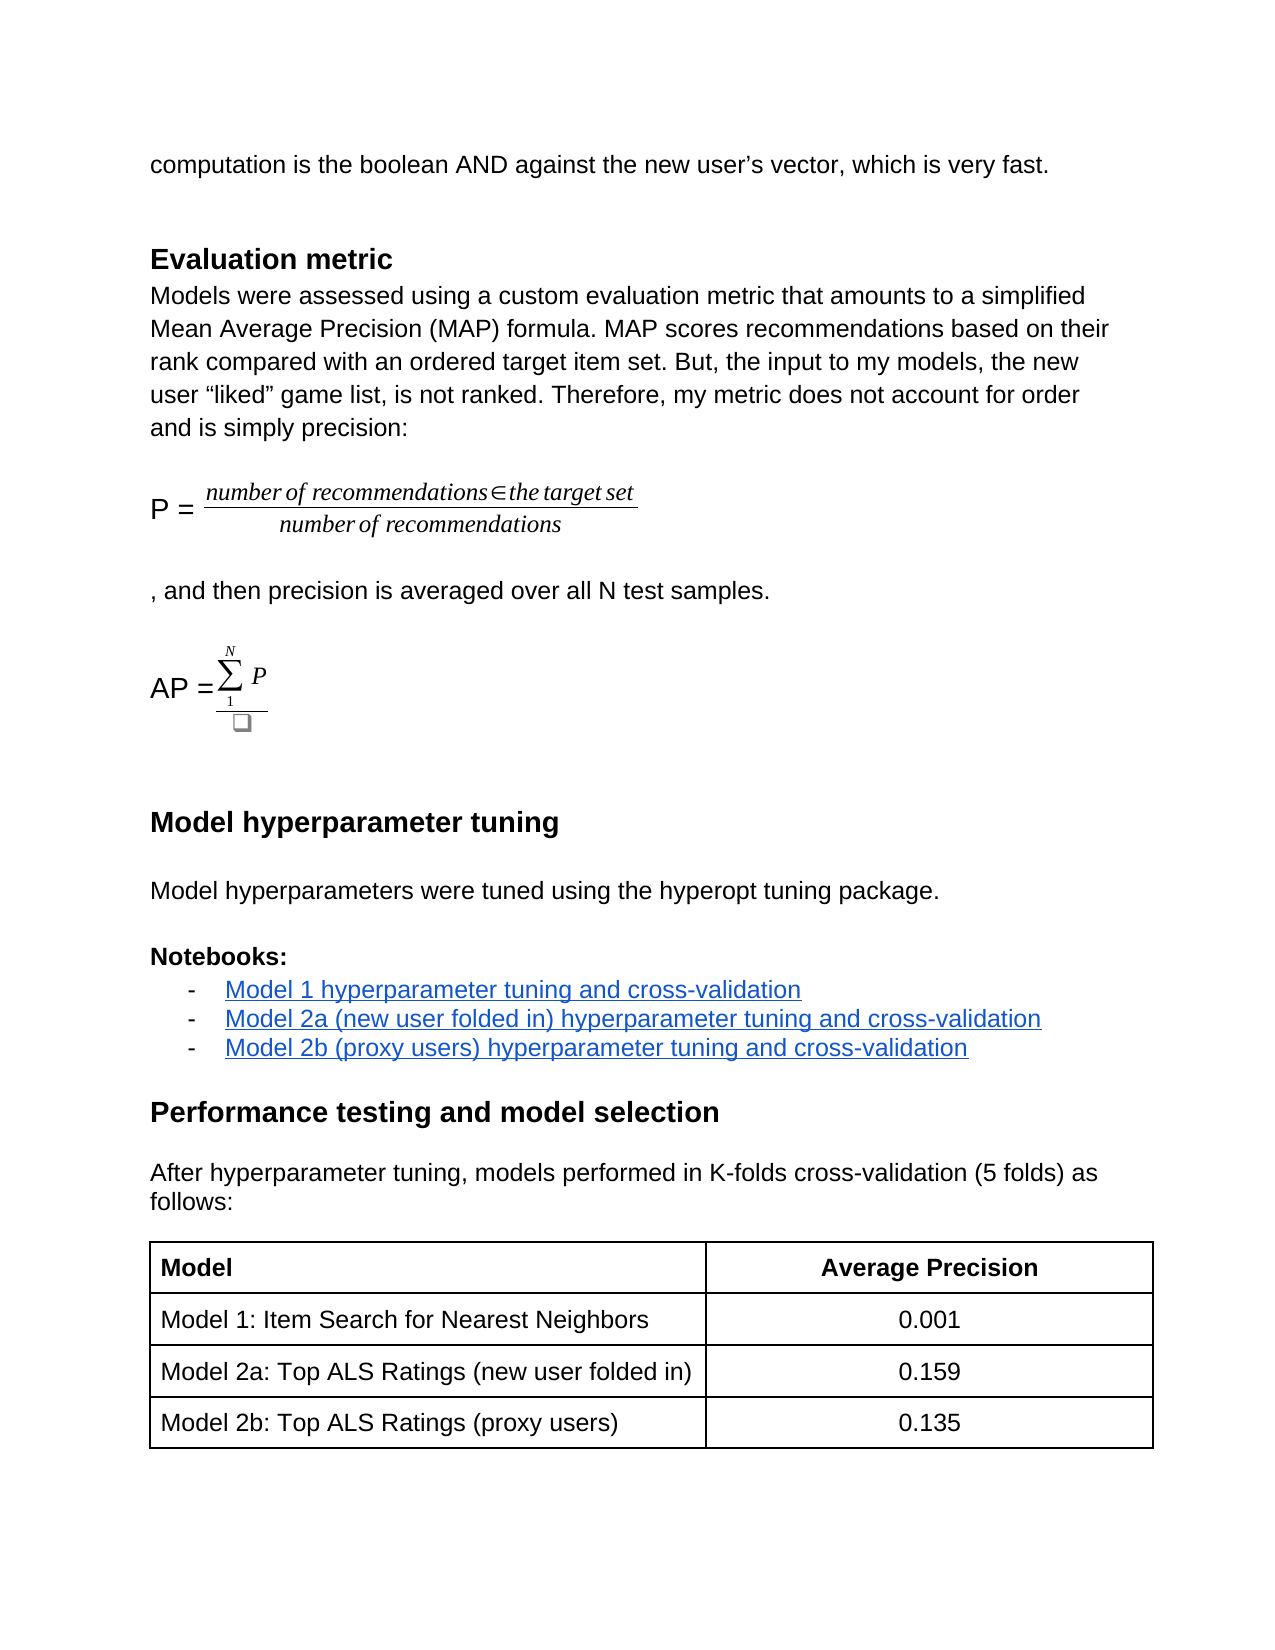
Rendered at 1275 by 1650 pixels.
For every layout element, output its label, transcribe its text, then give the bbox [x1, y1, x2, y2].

text After hyperparameter tuning, models performed in K-folds cross-validation (5 folds) as follows: [150, 1158, 1125, 1216]
table_cell 0.001 [707, 1294, 1152, 1344]
text P = [150, 479, 1125, 538]
text Models were assessed using a custom evaluation metric that amounts to a simplified Mean Average Precision (MAP) formula. MAP scores recommendations based on their rank compared with an ordered target item set. But, the input to my models, the new user “liked” game list, is not ranked. Therefore, my metric does not account for order and is simply precision: [150, 281, 1125, 442]
list Model 1 hyperparameter tuning and cross-validation [187, 975, 1125, 1004]
text computation is the boolean AND against the new user’s vector, which is very fast. [150, 150, 1125, 179]
table_header Average Precision [707, 1243, 1152, 1292]
text Performance testing and model selection [150, 1094, 1125, 1128]
text Model hyperparameters were tuned using the hyperopt tuning package. [150, 876, 1125, 905]
list Model 2b (proxy users) hyperparameter tuning and cross-validation [187, 1033, 1125, 1062]
text Model hyperparameter tuning [150, 805, 1125, 838]
table_header Model [151, 1243, 705, 1292]
table_cell Model 1: Item Search for Nearest Neighbors [151, 1294, 705, 1344]
text AP = [150, 642, 1125, 734]
table_cell 0.135 [707, 1398, 1152, 1447]
text Evaluation metric [150, 242, 1125, 276]
table_cell Model 2b: Top ALS Ratings (proxy users) [151, 1398, 705, 1447]
table_cell Model 2a: Top ALS Ratings (new user folded in) [151, 1346, 705, 1396]
list Model 2a (new user folded in) hyperparameter tuning and cross-validation [187, 1004, 1125, 1033]
table_cell 0.159 [707, 1346, 1152, 1396]
text , and then precision is averaged over all N test samples. [150, 576, 1125, 605]
text Notebooks: [150, 942, 1125, 971]
